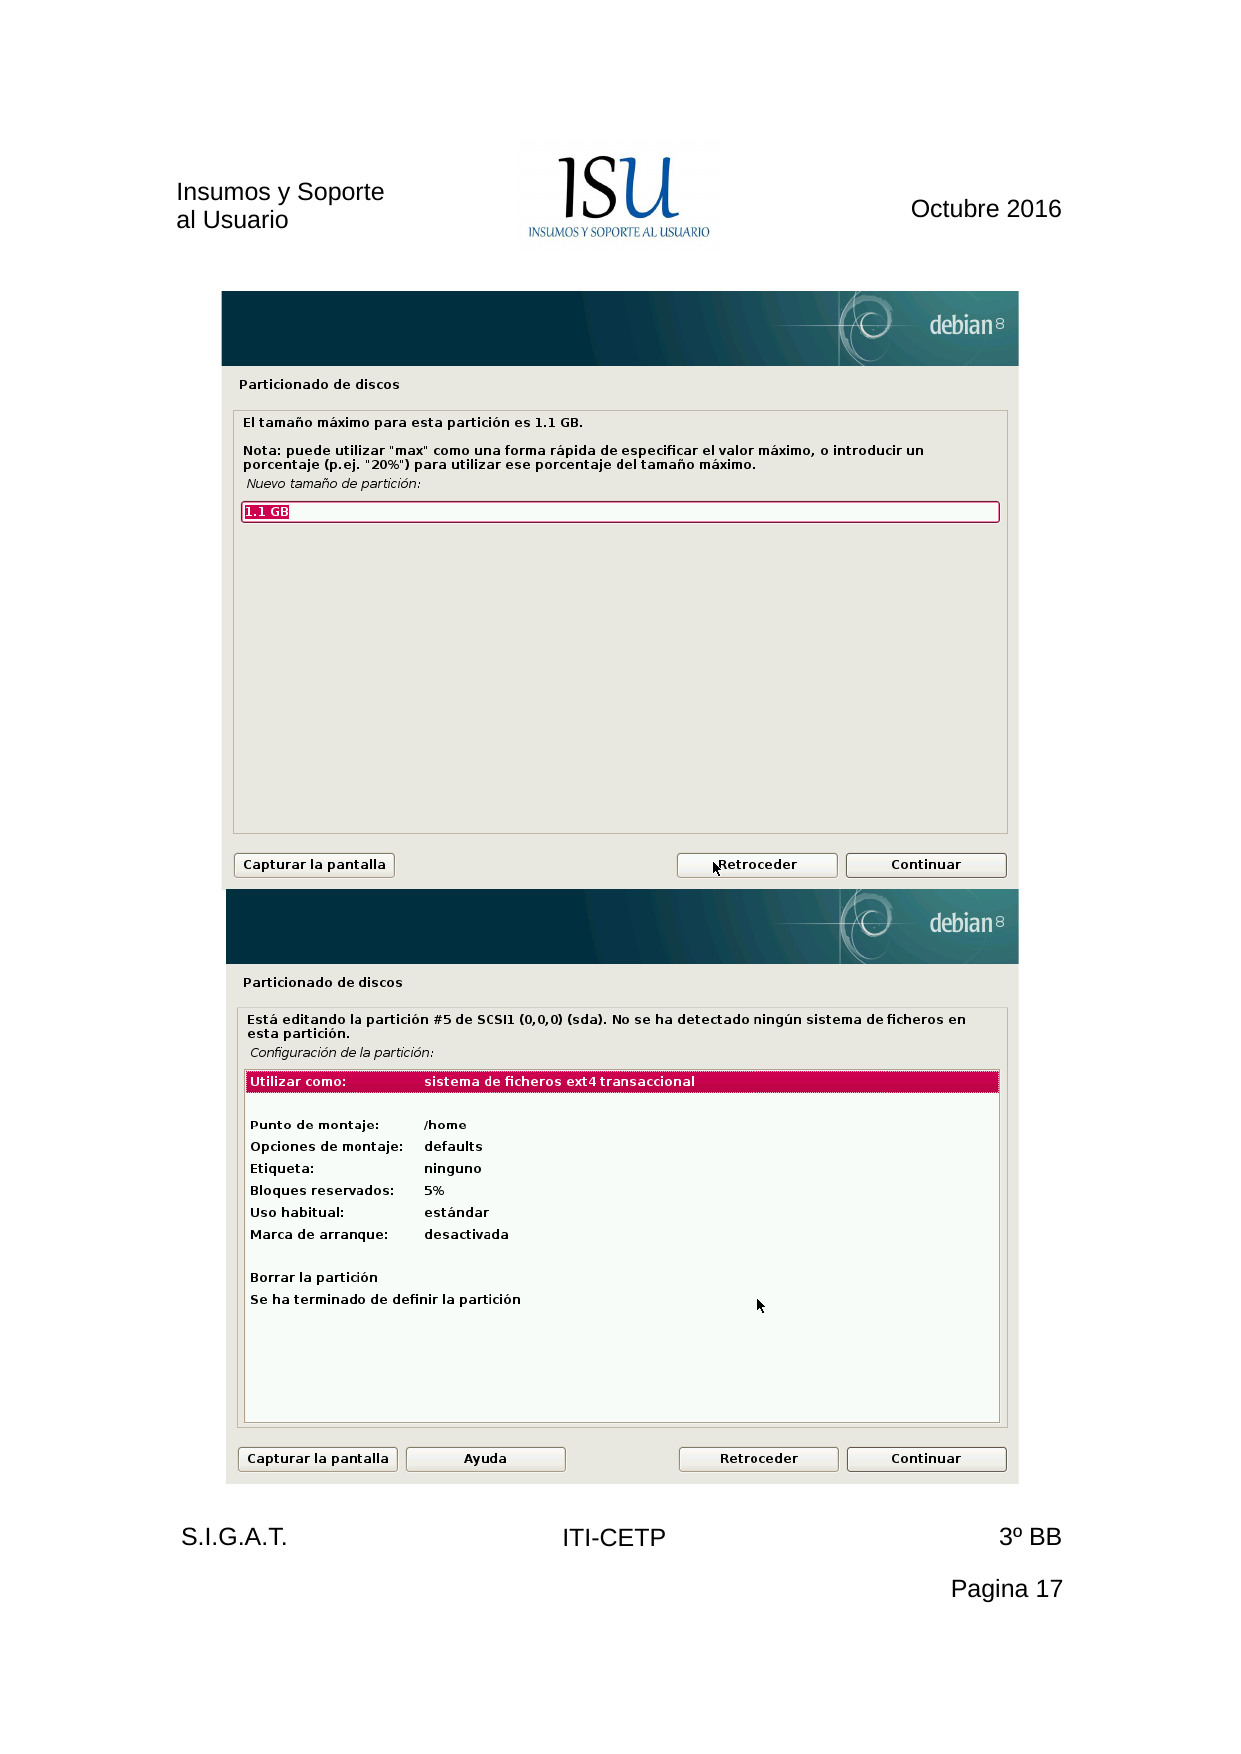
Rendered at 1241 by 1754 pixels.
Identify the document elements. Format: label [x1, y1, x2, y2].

picture [221, 291, 1019, 1484]
picture [517, 138, 723, 252]
